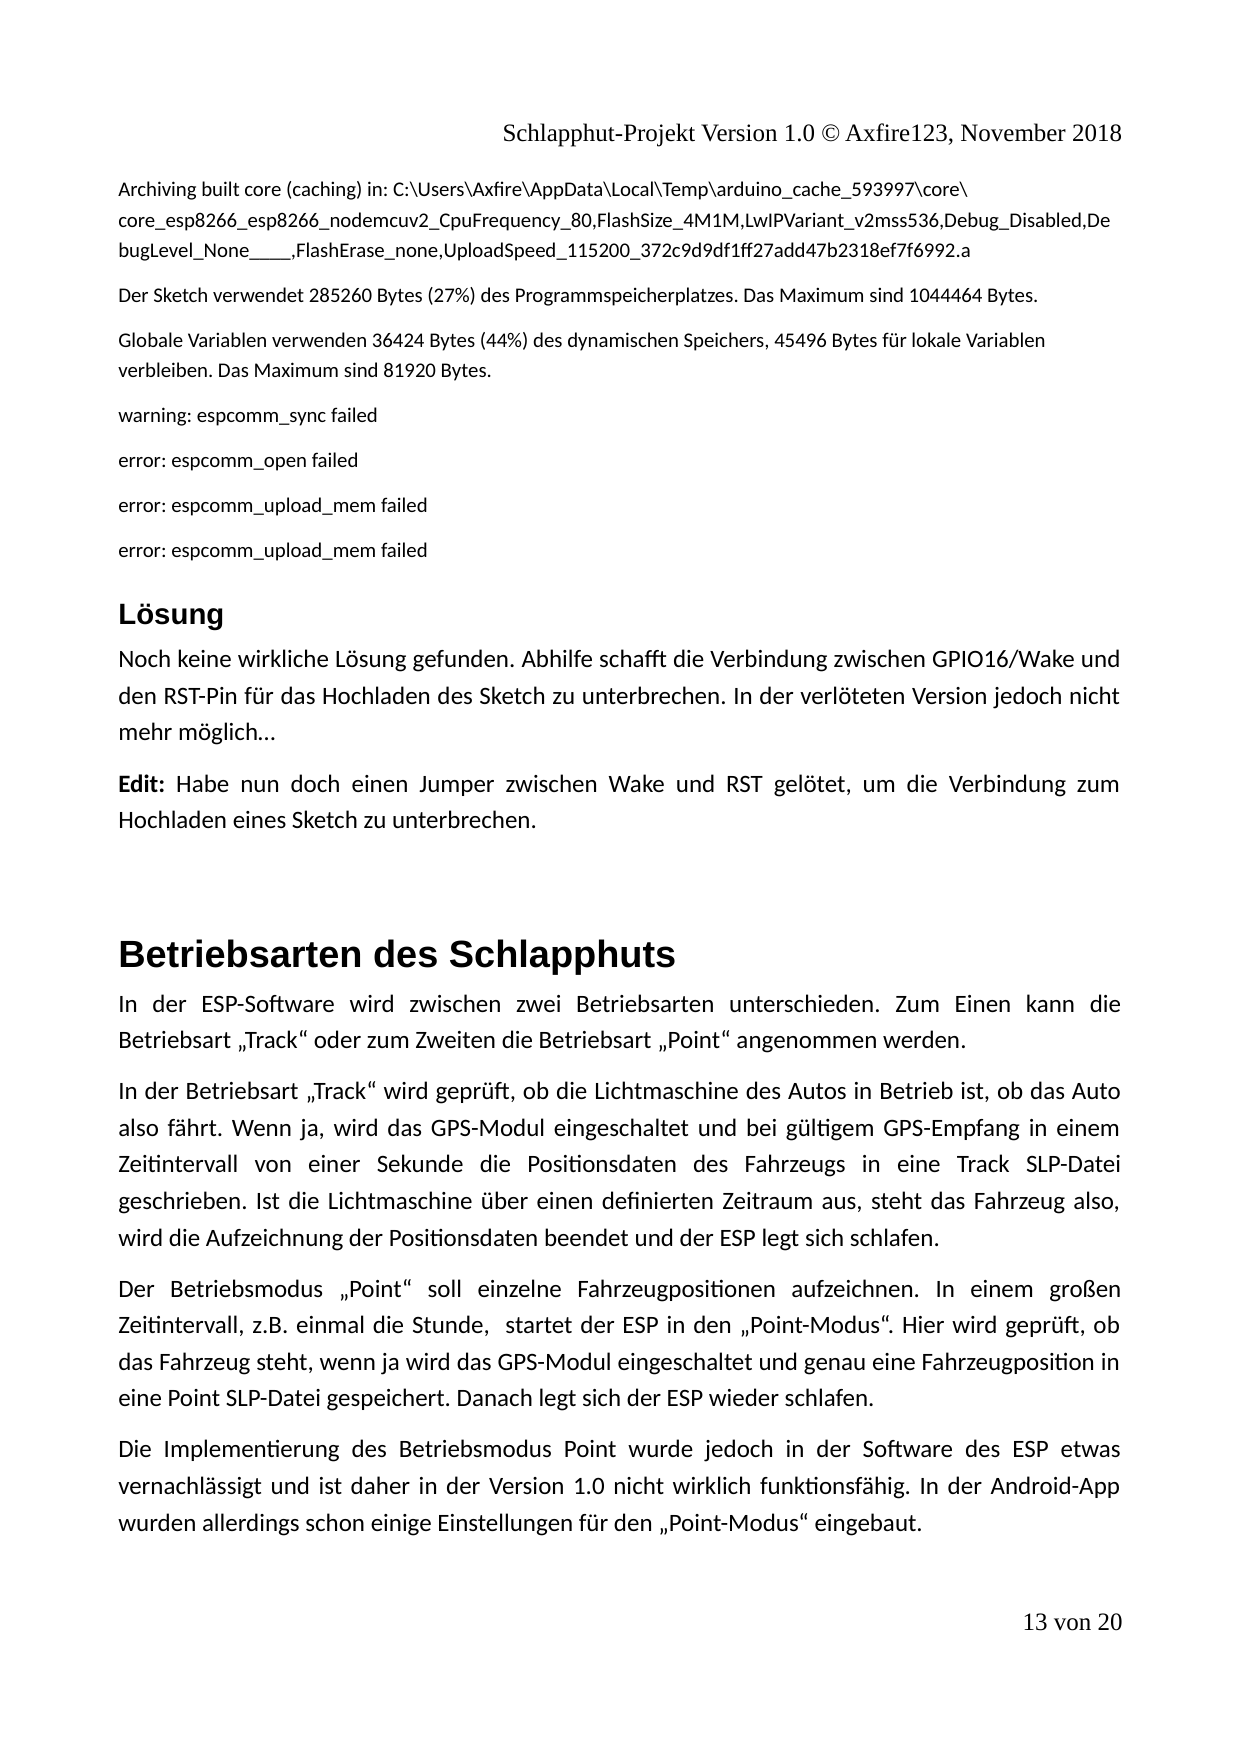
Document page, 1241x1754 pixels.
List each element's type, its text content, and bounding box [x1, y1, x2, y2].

text Noch keine wirkliche Lösung gefunden. Abhilfe schafft die Verbindung zwischen GPIO16/Wake und den RST-Pin für das Hochladen des Sketch zu unterbrechen. In der verlöteten Version jedoch nicht mehr möglich… [118, 643, 1122, 747]
text Edit: Habe nun doch einen Jumper zwischen Wake und RST gelötet, um die Verbindung zum Hochladen eines Sketch zu unterbrechen. [118, 768, 1122, 835]
text In der Betriebsart „Track“ wird geprüft, ob die Lichtmaschine des Autos in Betrieb ist, ob das Auto also fährt. Wenn ja, wird das GPS-Modul eingeschaltet und bei gültigem GPS-Empfang in einem Zeitintervall von einer Sekunde die Positionsdaten des Fahrzeugs in eine Track SLP-Datei geschrieben. Ist die Lichtmaschine über einen definierten Zeitraum aus, steht das Fahrzeug also, wird die Aufzeichnung der Positionsdaten beendet und der ESP legt sich schlafen. [118, 1075, 1122, 1252]
text error: espcomm_upload_mem failed [118, 538, 1122, 563]
text In der ESP-Software wird zwischen zwei Betriebsarten unterschieden. Zum Einen kann die Betriebsart „Track“ oder zum Zweiten die Betriebsart „Point“ angenommen werden. [118, 988, 1122, 1055]
text Der Betriebsmodus „Point“ soll einzelne Fahrzeugpositionen aufzeichnen. In einem großen Zeitintervall, z.B. einmal die Stunde, startet der ESP in den „Point-Modus“. Hier wird geprüft, ob das Fahrzeug steht, wenn ja wird das GPS-Modul eingeschaltet und genau eine Fahrzeugposition in eine Point SLP-Datei gespeichert. Danach legt sich der ESP wieder schlafen. [118, 1273, 1122, 1413]
text Globale Variablen verwenden 36424 Bytes (44%) des dynamischen Speichers, 45496 Bytes für lokale Variablen verbleiben. Das Maximum sind 81920 Bytes. [118, 327, 1122, 383]
text error: espcomm_upload_mem failed [118, 493, 1122, 518]
text Archiving built core (caching) in: C:\Users\Axfire\AppData\Local\Temp\arduino_cache_593997\core\core_esp8266_esp8266_nodemcuv2_CpuFrequency_80,FlashSize_4M1M,LwIPVariant_v2mss536,Debug_Disabled,DebugLevel_None____,FlashErase_none,UploadSpeed_115200_372c9d9df1ff27add47b2318ef7f6992.a [118, 176, 1122, 263]
text warning: espcomm_sync failed [118, 403, 1122, 428]
text error: espcomm_open failed [118, 448, 1122, 473]
subtitle Betriebsarten des Schlapphuts [118, 932, 1122, 975]
text Der Sketch verwendet 285260 Bytes (27%) des Programmspeicherplatzes. Das Maximum sind 1044464 Bytes. [118, 282, 1122, 308]
text Die Implementierung des Betriebsmodus Point wurde jedoch in der Software des ESP etwas vernachlässigt und ist daher in der Version 1.0 nicht wirklich funktionsfähig. In der Android-App wurden allerdings schon einige Einstellungen für den „Point-Modus“ eingebaut. [118, 1434, 1122, 1537]
subtitle Lösung [118, 597, 1122, 631]
